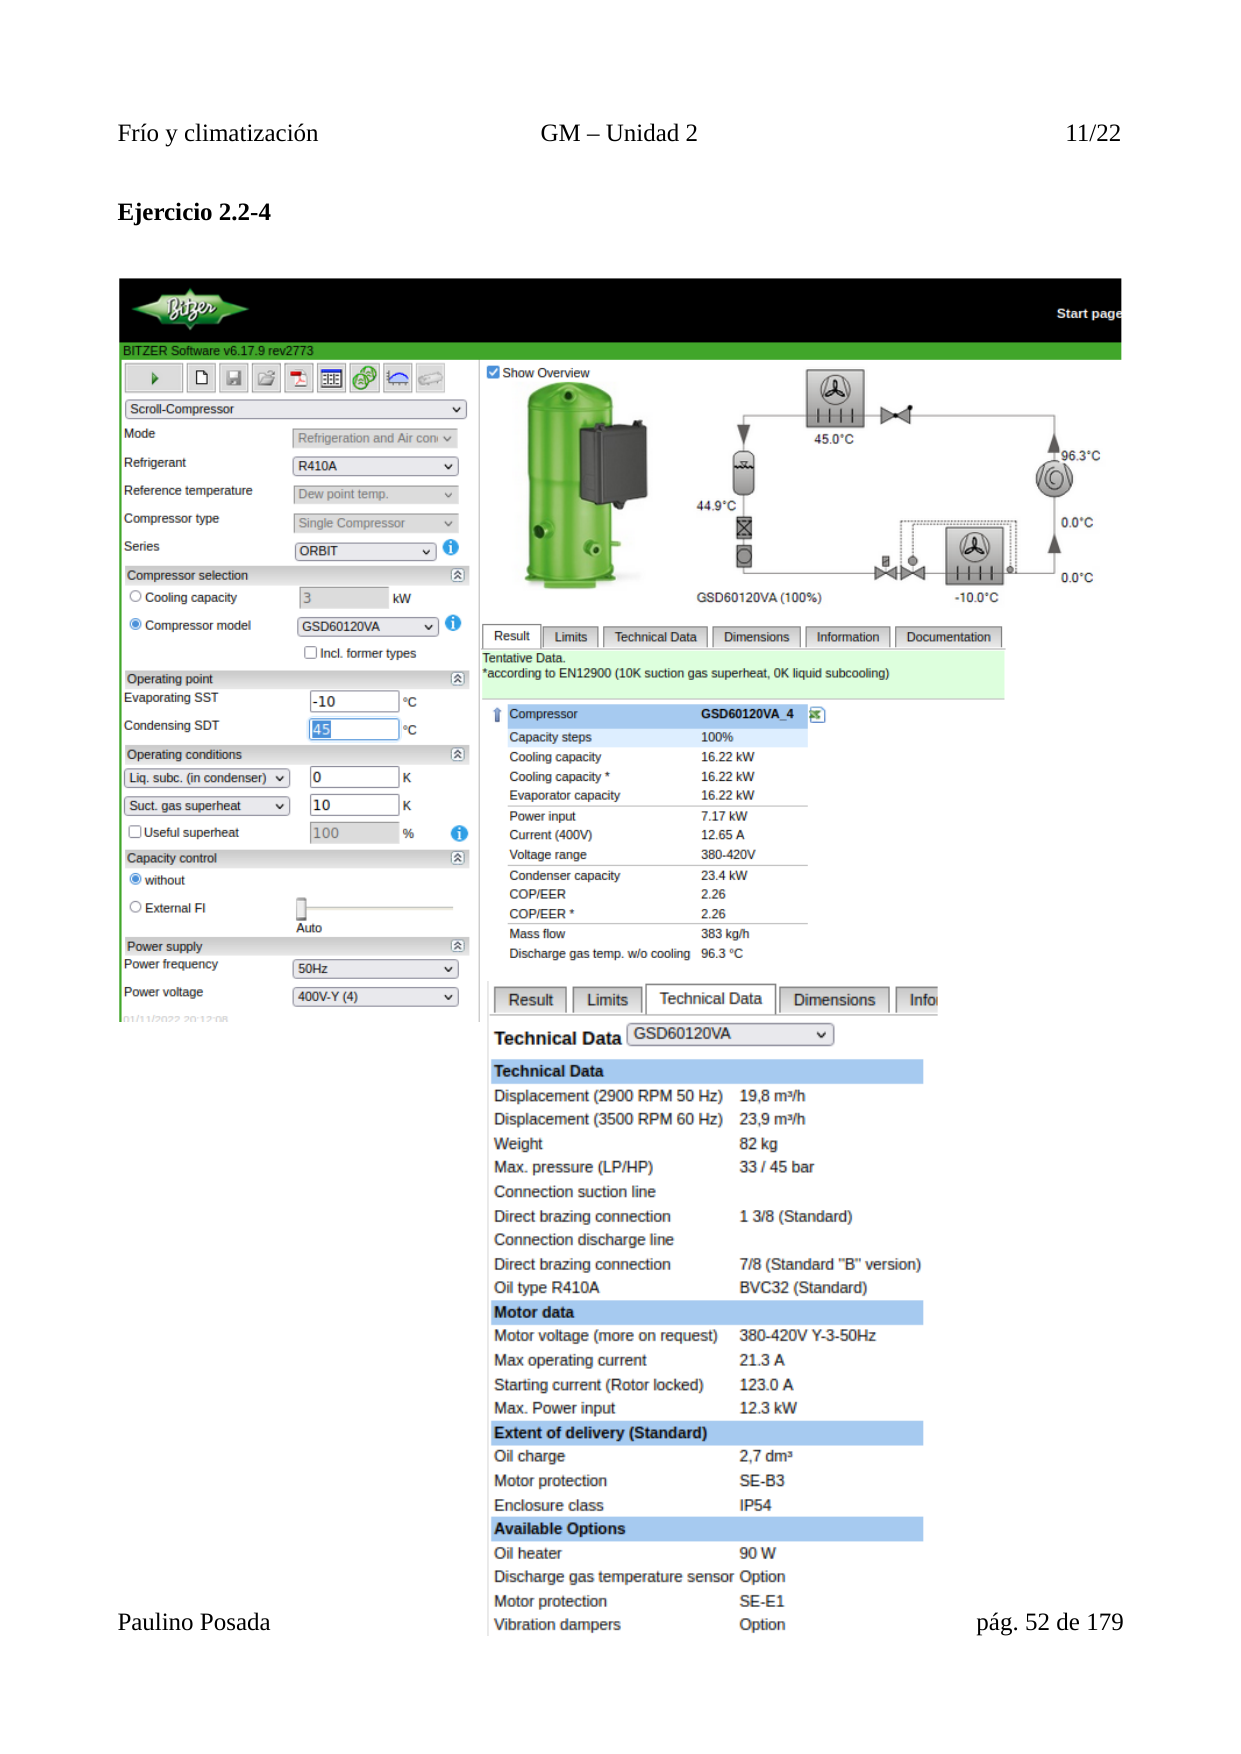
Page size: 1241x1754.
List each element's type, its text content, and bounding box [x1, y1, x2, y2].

picture [117, 275, 1122, 1636]
text Ejercicio 2.2-4 [117, 197, 1123, 226]
